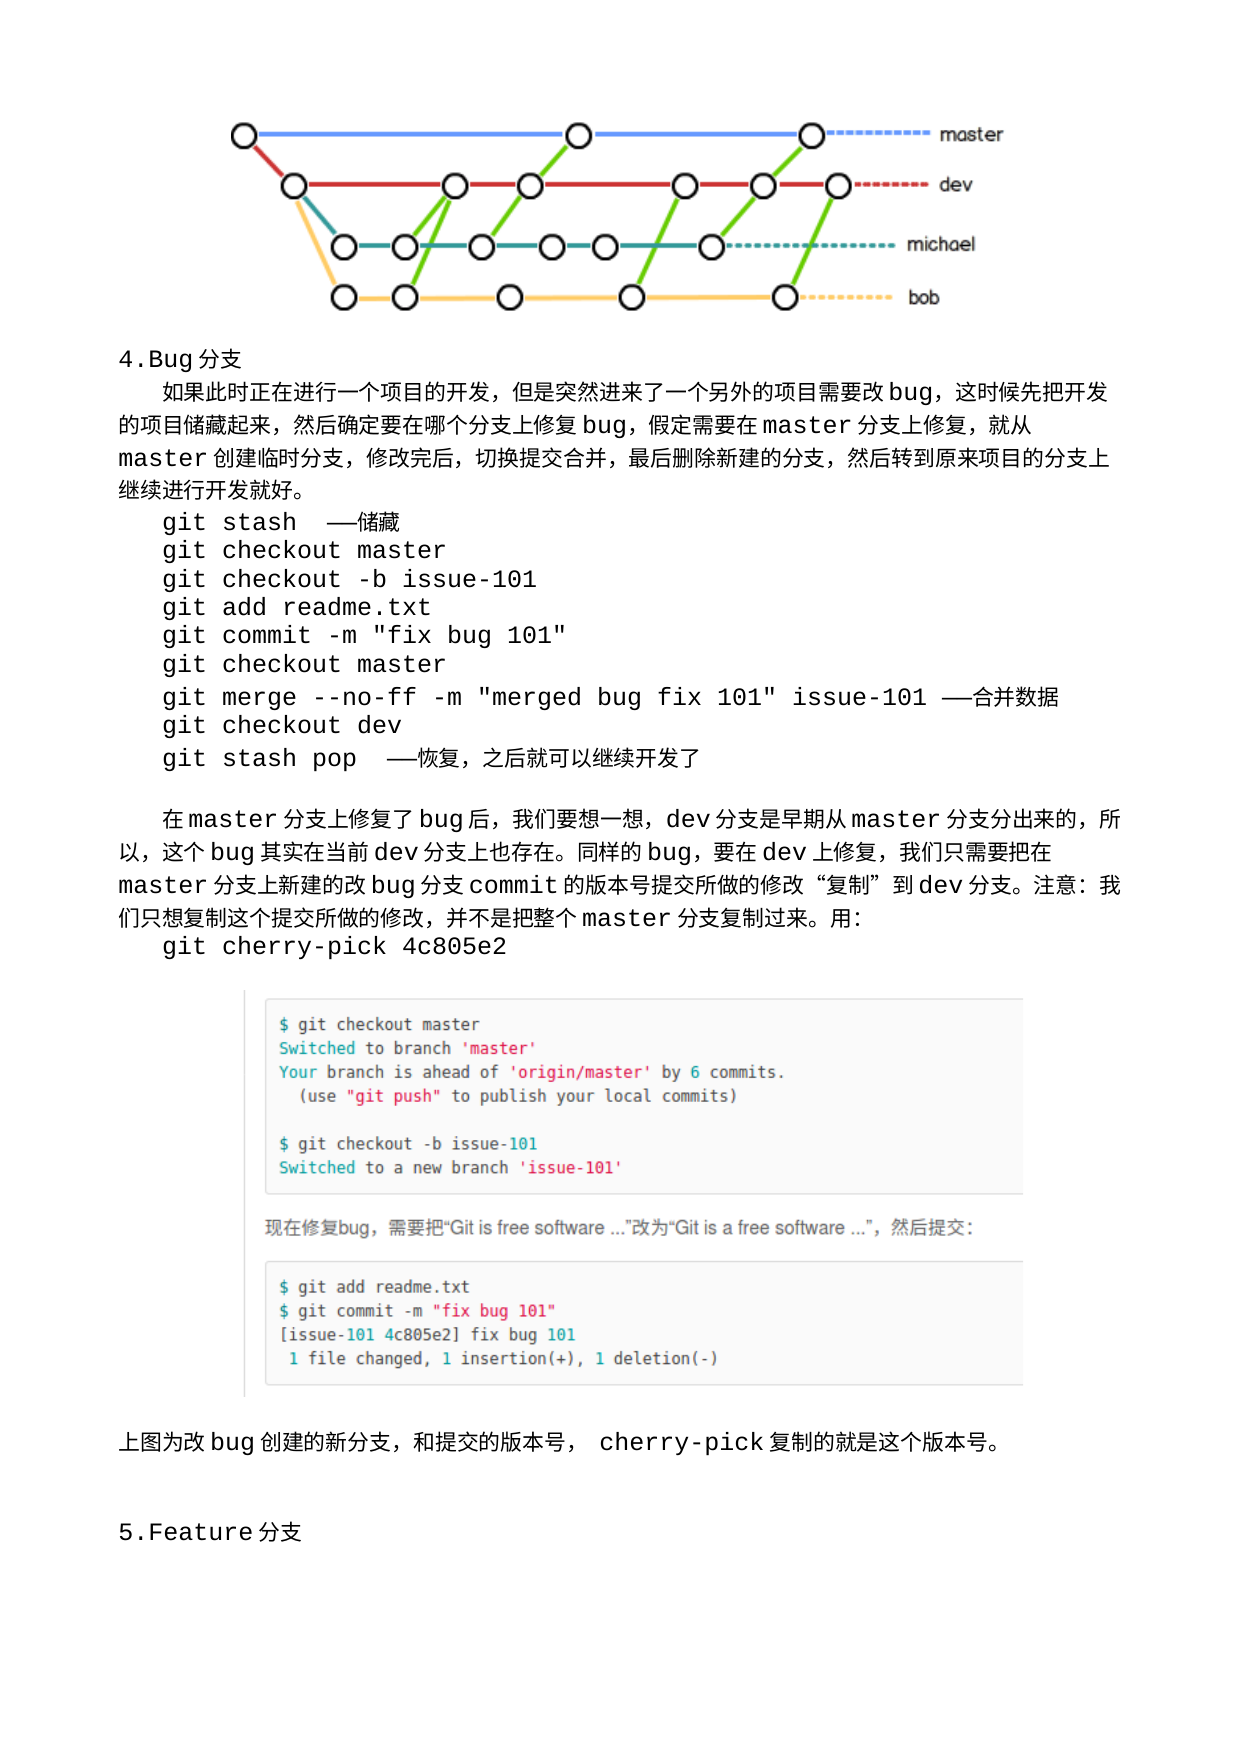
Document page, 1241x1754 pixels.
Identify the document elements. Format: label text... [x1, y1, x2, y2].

text git commit -m "fix bug 101" [118, 623, 1122, 651]
picture [217, 990, 626, 1397]
text git add readme.txt [118, 595, 1122, 623]
text git checkout master [118, 651, 1122, 680]
text git checkout -b issue-101 [118, 566, 1122, 595]
text 如果此时正在进行一个项目的开发，但是突然进来了一个另外的项目需要改bug，这时候先把开发的项目储藏起来，然后确定要在哪个分支上修复bug，假定需要在master分支上修复，就从master创建临时分支，修改完后，切换提交合并，最后删除新建的分支，然后转到原来项目的分支上继续进行开发就好。 [118, 375, 1122, 505]
text git checkout master [118, 538, 1122, 566]
text 4.Bug分支 [118, 342, 1122, 375]
text 上图为改bug创建的新分支，和提交的版本号， cherry-pick复制的就是这个版本号。 [118, 1425, 1122, 1458]
text 在master分支上修复了bug后，我们要想一想，dev分支是早期从master分支分出来的，所以，这个bug其实在当前dev分支上也存在。同样的bug，要在dev上修复，我们只需要把在master分支上新建的改bug分支commit的版本号提交所做的修改“复制”到dev分支。注意：我们只想复制这个提交所做的修改，并不是把整个master分支复制过来。用： [118, 802, 1122, 934]
text git merge --no-ff -m "merged bug fix 101" issue-101 ——合并数据 [118, 680, 1122, 713]
text git stash ——储藏 [118, 505, 1122, 538]
text 5.Feature分支 [118, 1515, 1122, 1548]
text git checkout dev [118, 713, 1122, 741]
picture [231, 118, 1010, 314]
text git cherry-pick 4c805e2 [118, 934, 1122, 962]
text git stash pop ——恢复，之后就可以继续开发了 [118, 741, 1122, 774]
